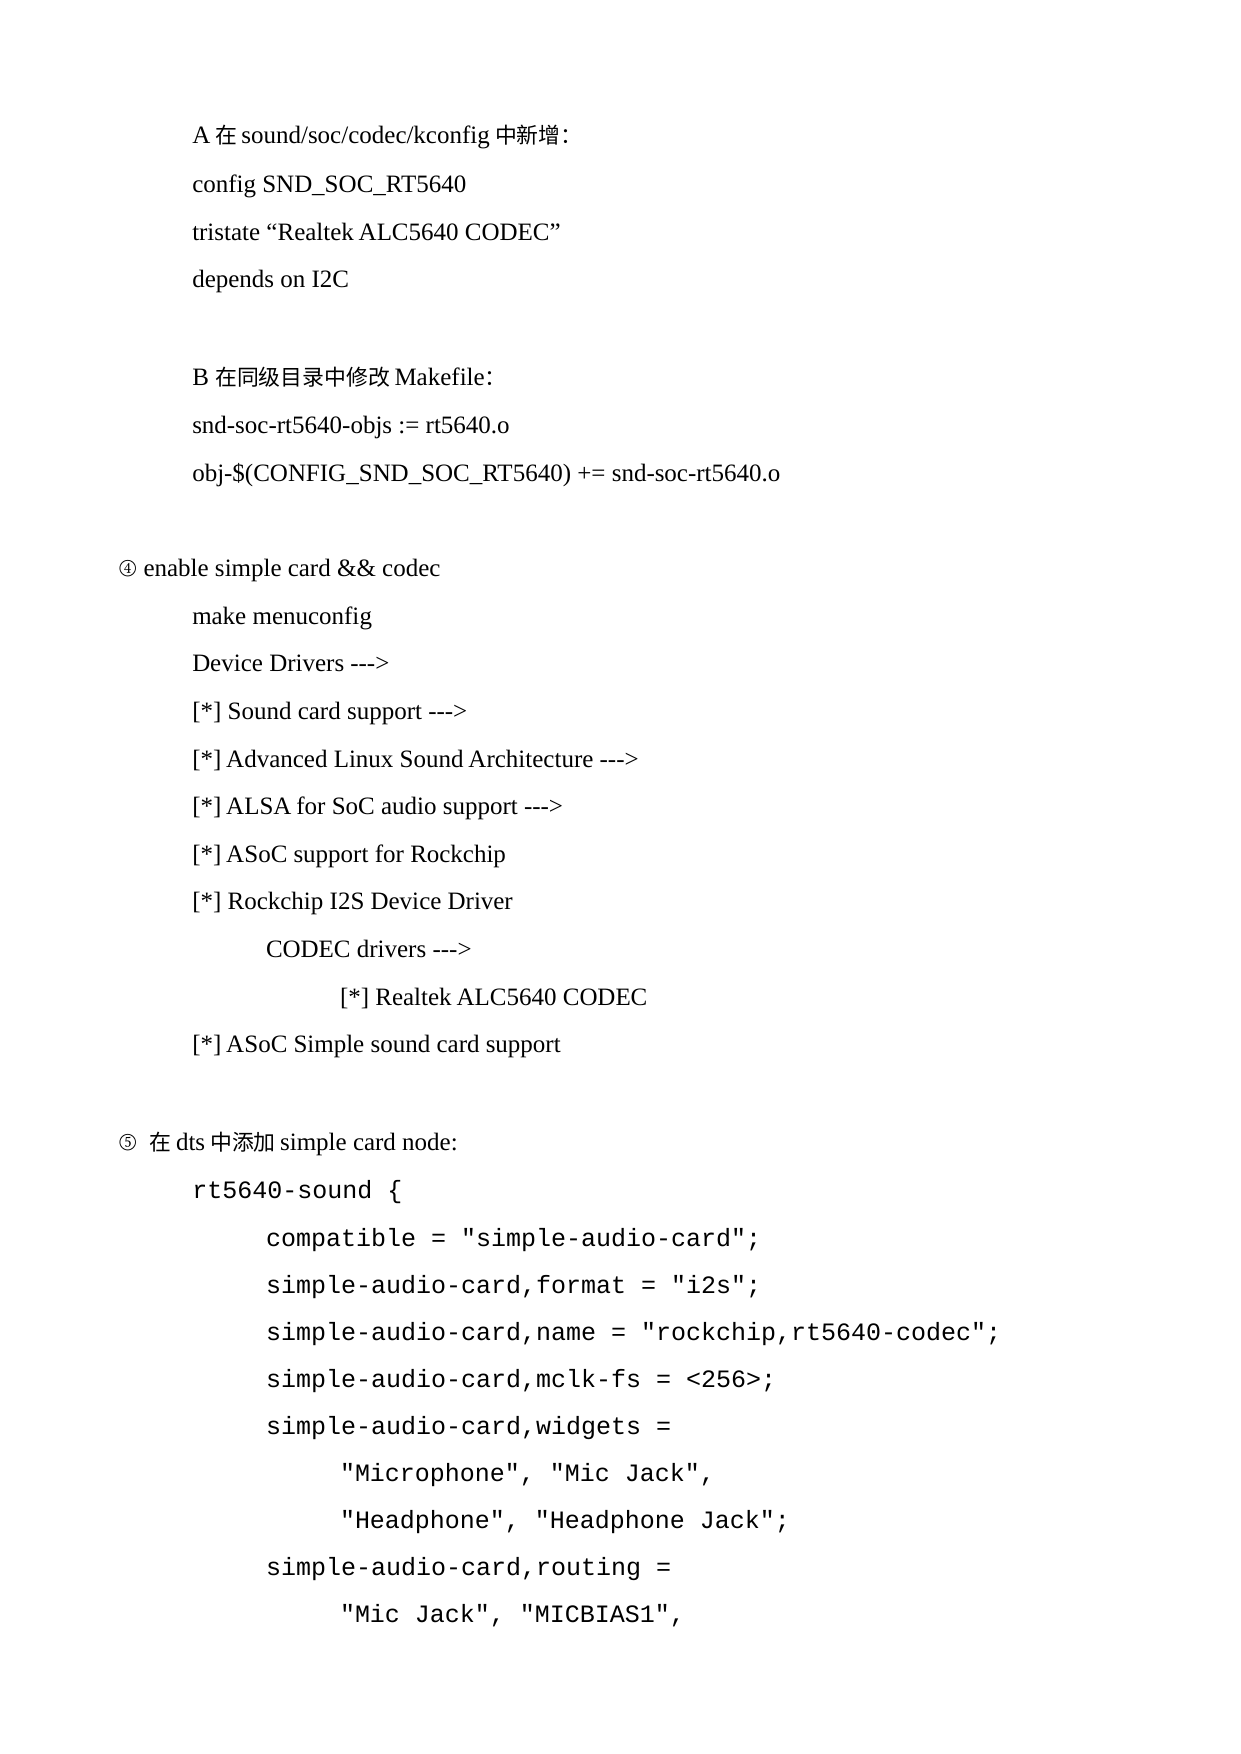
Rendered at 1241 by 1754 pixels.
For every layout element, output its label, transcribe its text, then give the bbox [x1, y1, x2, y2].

text A 在sound/soc/codec/kconfig中新增： [118, 118, 1122, 150]
text obj-$(CONFIG_SND_SOC_RT5640) += snd-soc-rt5640.o [118, 458, 1122, 487]
text Device Drivers ---> [118, 648, 1122, 677]
text [*] ALSA for SoC audio support ---> [118, 791, 1122, 820]
text [*] Sound card support ---> [118, 696, 1122, 725]
text ④ enable simple card && codec [118, 553, 1122, 582]
text "Headphone", "Headphone Jack"; [118, 1508, 1122, 1536]
text simple-audio-card,name = "rockchip,rt5640-codec"; [118, 1319, 1122, 1348]
text make menuconfig [118, 601, 1122, 629]
text depends on I2C [118, 264, 1122, 293]
text [*] Advanced Linux Sound Architecture ---> [118, 744, 1122, 772]
text "Mic Jack", "MICBIAS1", [118, 1602, 1122, 1630]
text simple-audio-card,format = "i2s"; [118, 1272, 1122, 1301]
text simple-audio-card,mclk-fs = <256>; [118, 1367, 1122, 1395]
text "Microphone", "Mic Jack", [118, 1461, 1122, 1489]
text compatible = "simple-audio-card"; [118, 1225, 1122, 1254]
text ⑤ 在dts中添加simple card node: [118, 1124, 1122, 1156]
text [*] ASoC Simple sound card support [118, 1029, 1122, 1058]
text [*] Realtek ALC5640 CODEC [118, 982, 1122, 1010]
text CODEC drivers ---> [118, 934, 1122, 963]
text B 在同级目录中修改Makefile： [118, 359, 1122, 391]
text simple-audio-card,widgets = [118, 1414, 1122, 1442]
text rt5640-sound { [118, 1175, 1122, 1206]
text config SND_SOC_RT5640 [118, 169, 1122, 198]
text snd-soc-rt5640-objs := rt5640.o [118, 410, 1122, 439]
text tristate “Realtek ALC5640 CODEC” [118, 217, 1122, 245]
text simple-audio-card,routing = [118, 1555, 1122, 1583]
text [*] ASoC support for Rockchip [118, 839, 1122, 868]
text [*] Rockchip I2S Device Driver [118, 886, 1122, 915]
